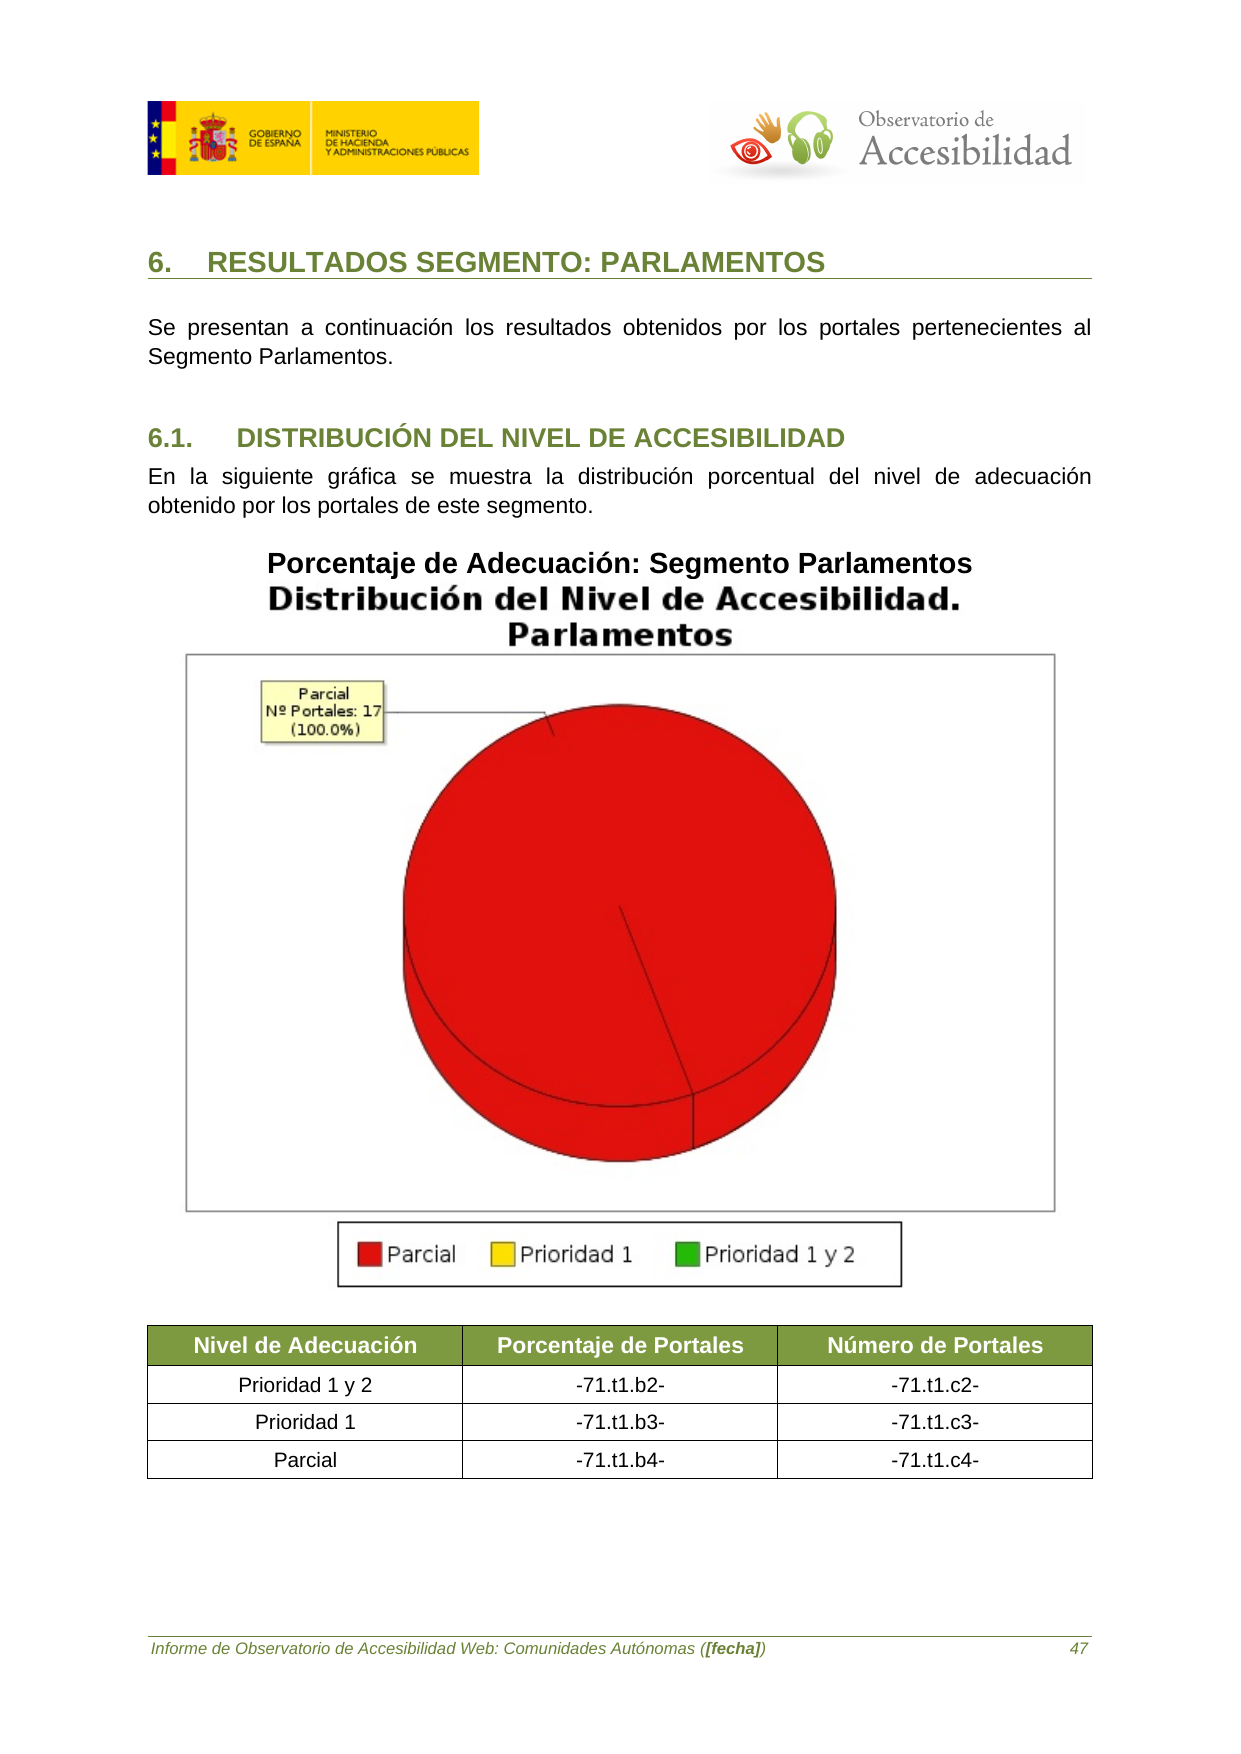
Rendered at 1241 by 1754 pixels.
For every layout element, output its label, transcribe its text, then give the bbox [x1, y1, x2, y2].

picture [147, 101, 479, 175]
table_header Número de Portales [778, 1326, 1092, 1365]
text Porcentaje de Adecuación: Segmento Parlamentos [148, 546, 1092, 579]
table_cell Parcial [148, 1441, 462, 1478]
table_header Nivel de Adecuación [148, 1326, 462, 1365]
text En la siguiente gráfica se muestra la distribución porcentual del nivel de adecuación obtenido por los portales de este segmento. [148, 463, 1092, 518]
text Se presentan a continuación los resultados obtenidos por los portales pertenecientes al Segmento Parlamentos. [148, 314, 1092, 369]
table_cell -71.t1.b2- [463, 1366, 777, 1403]
subtitle Distribución del nivel de accesibilidad [148, 422, 1092, 453]
table_cell -71.t1.c4- [778, 1441, 1092, 1478]
table_cell -71.t1.c3- [778, 1404, 1092, 1440]
table_cell Prioridad 1 [148, 1404, 462, 1440]
subtitle Resultados Segmento: Parlamentos [148, 245, 1092, 278]
table_cell Prioridad 1 y 2 [148, 1366, 462, 1403]
table_cell -71.t1.b3- [463, 1404, 777, 1440]
picture [178, 579, 1062, 1289]
table_header Porcentaje de Portales [463, 1326, 777, 1365]
table_cell -71.t1.c2- [778, 1366, 1092, 1403]
picture [710, 102, 1086, 185]
table_cell -71.t1.b4- [463, 1441, 777, 1478]
